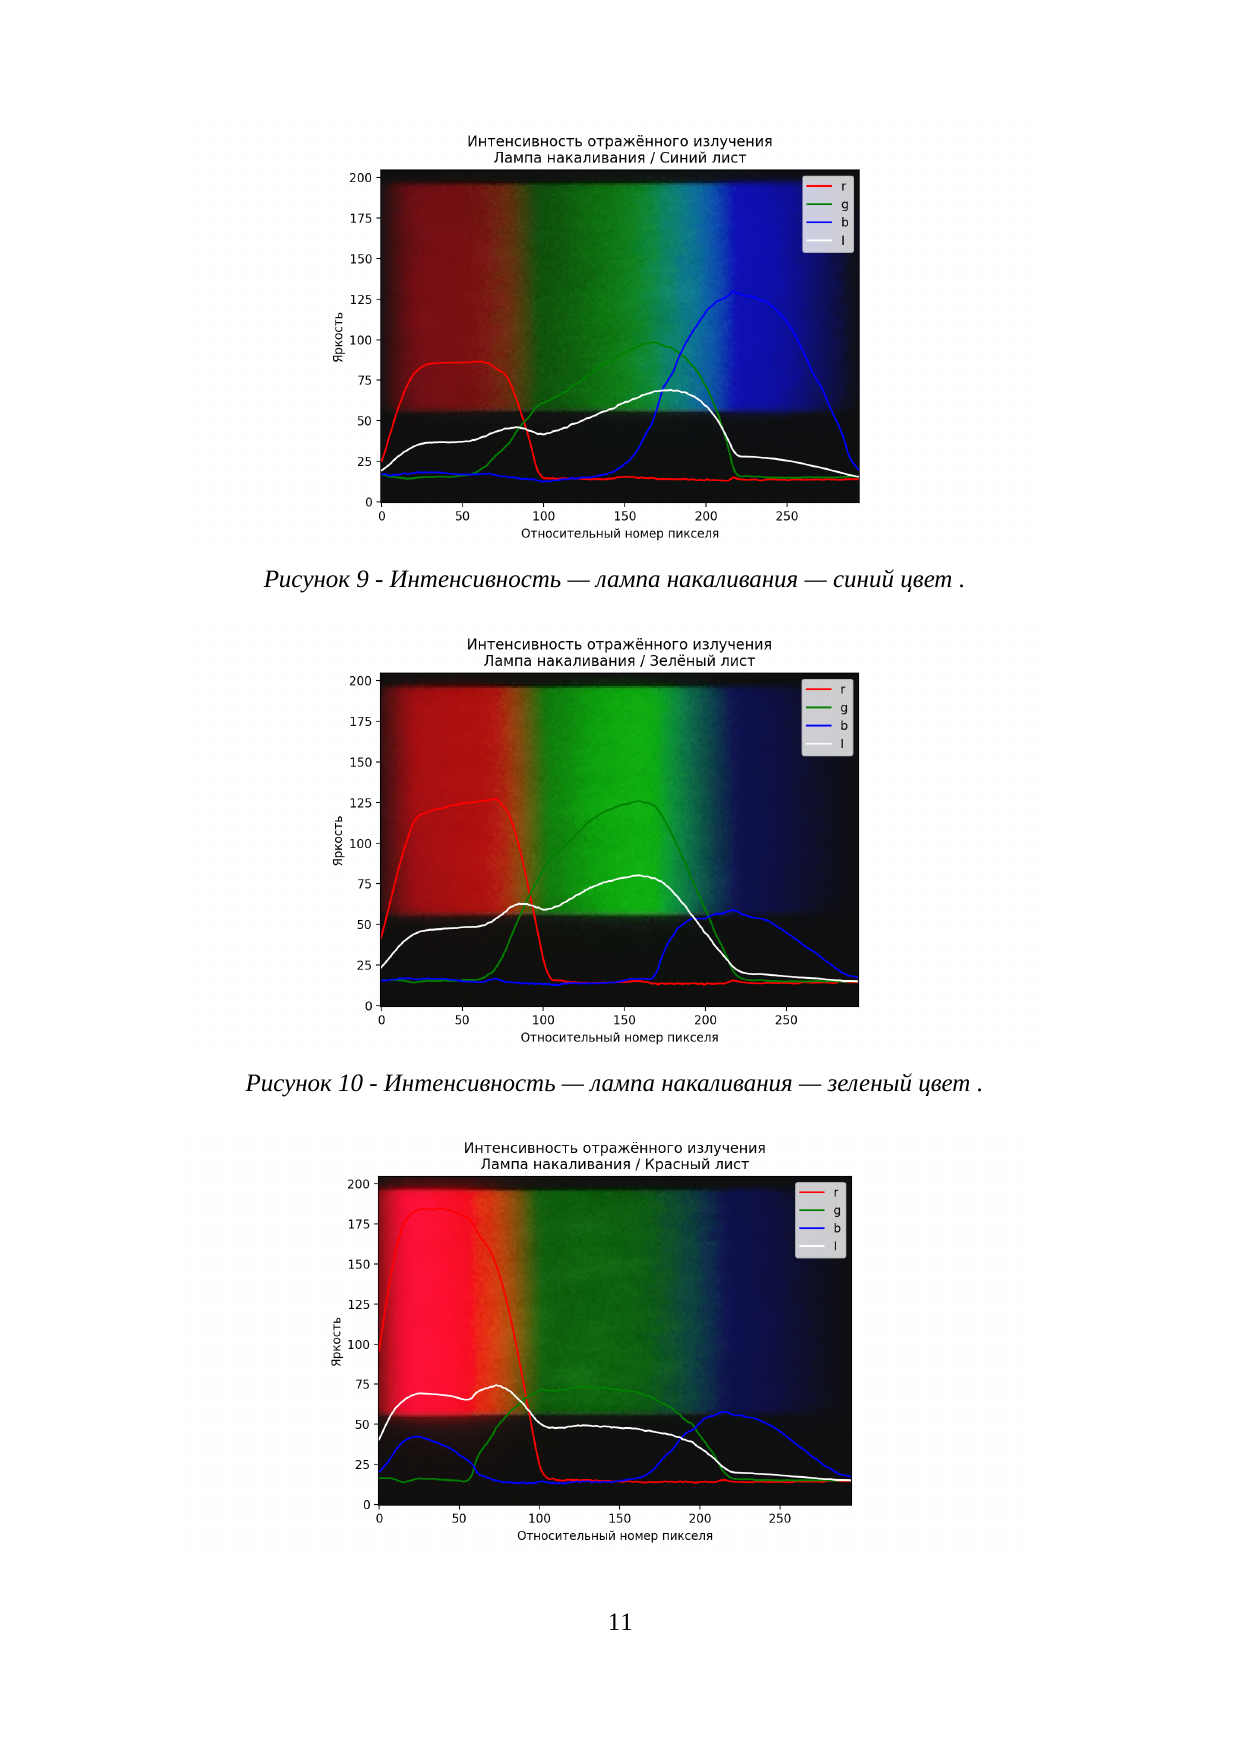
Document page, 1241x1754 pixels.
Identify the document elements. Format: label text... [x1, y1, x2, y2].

text Рисунок 10 - Интенсивность — лампа накаливания — зеленый цвет . [118, 1068, 1110, 1096]
text Рисунок 9 - Интенсивность — лампа накаливания — синий цвет . [118, 564, 1110, 593]
picture [177, 622, 1040, 1054]
picture [177, 1125, 1031, 1552]
picture [177, 118, 1041, 550]
